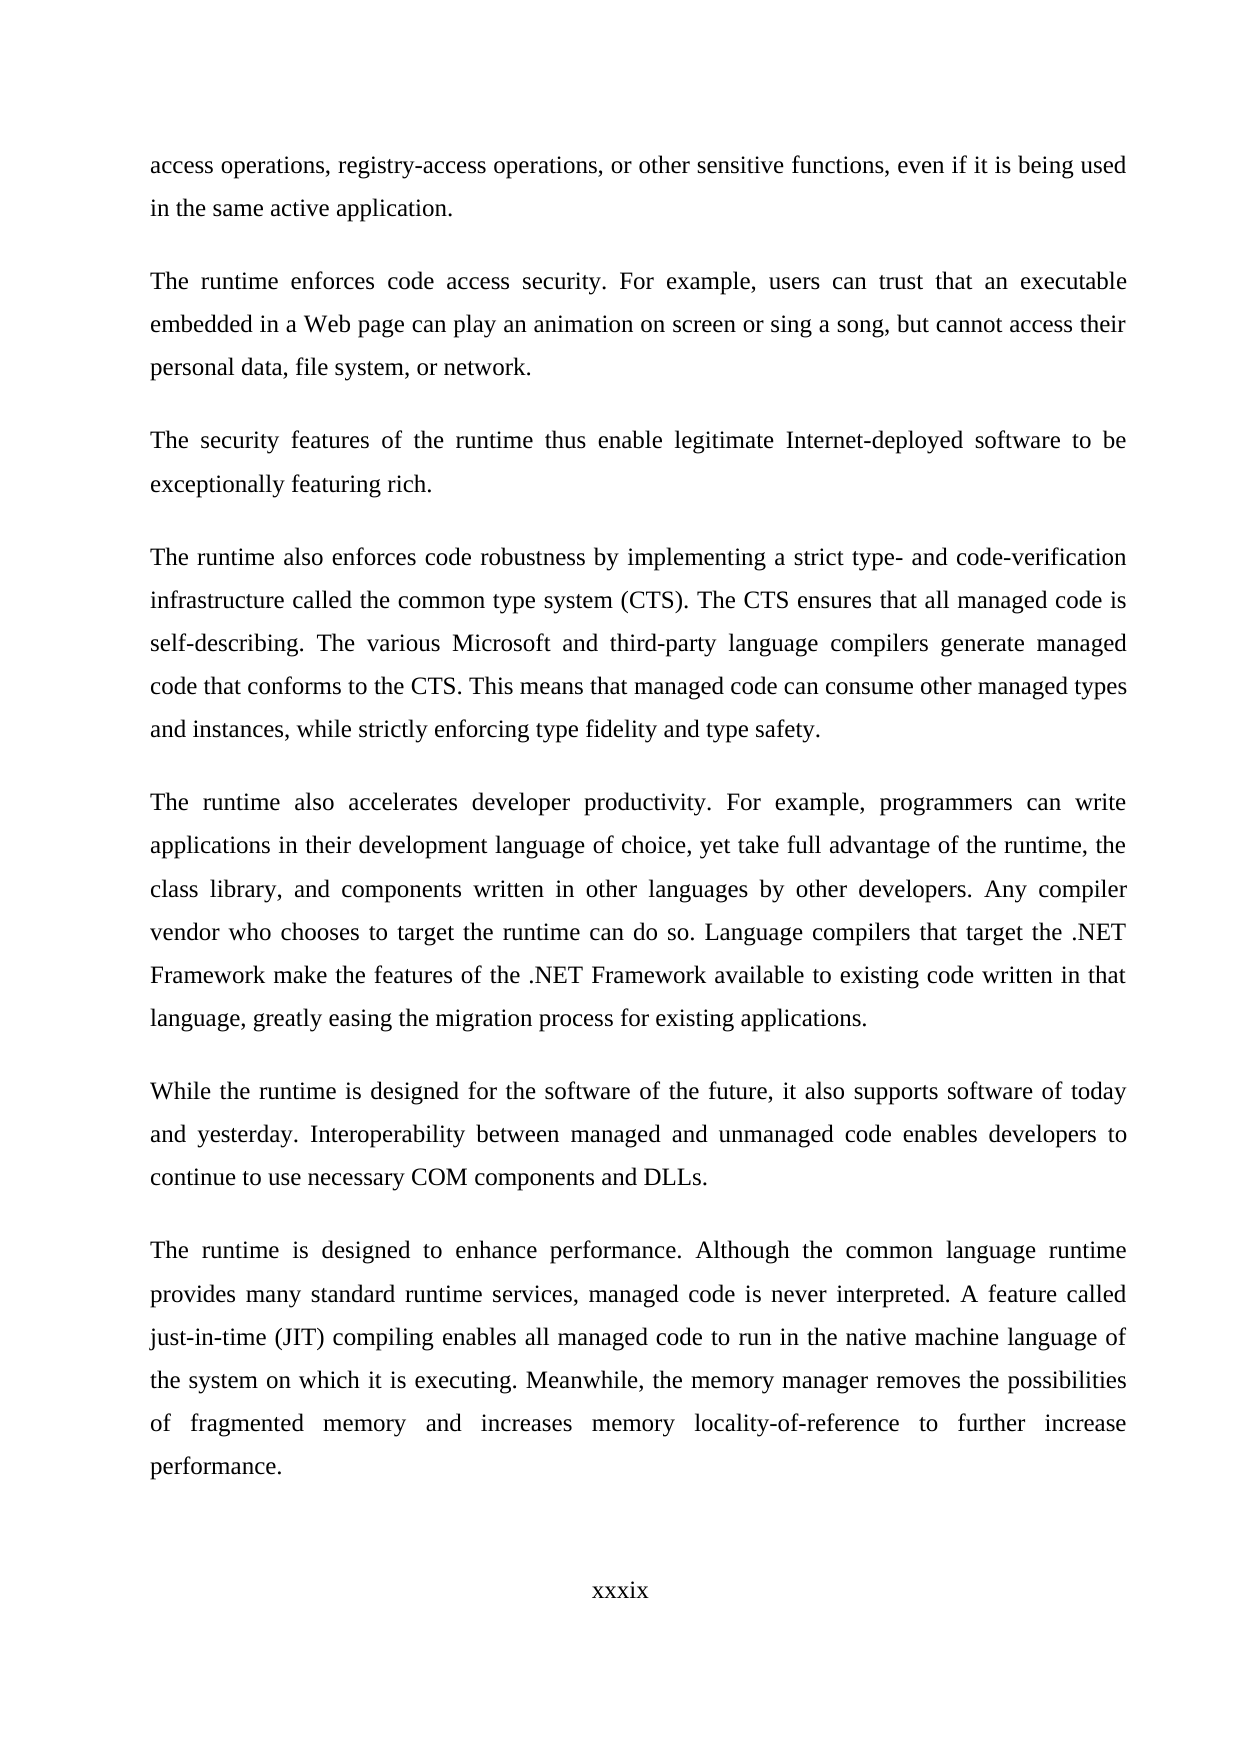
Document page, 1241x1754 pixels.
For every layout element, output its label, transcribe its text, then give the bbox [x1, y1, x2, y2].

text While the runtime is designed for the software of the future, it also supports software of today and yesterday. Interoperability between managed and unmanaged code enables developers to continue to use necessary COM components and DLLs. [150, 1076, 1128, 1191]
text access operations, registry-access operations, or other sensitive functions, even if it is being used in the same active application. [150, 150, 1128, 222]
text The runtime also enforces code robustness by implementing a strict type- and code-verification infrastructure called the common type system (CTS). The CTS ensures that all managed code is self-describing. The various Microsoft and third-party language compilers generate managed code that conforms to the CTS. This means that managed code can consume other managed types and instances, while strictly enforcing type fidelity and type safety. [150, 542, 1128, 743]
text The runtime enforces code access security. For example, users can trust that an executable embedded in a Web page can play an animation on screen or sing a song, but cannot access their personal data, file system, or network. [150, 266, 1128, 381]
text The security features of the runtime thus enable legitimate Internet-deployed software to be exceptionally featuring rich. [150, 426, 1128, 497]
text The runtime also accelerates developer productivity. For example, programmers can write applications in their development language of choice, yet take full advantage of the runtime, the class library, and components written in other languages by other developers. Any compiler vendor who chooses to target the runtime can do so. Language compilers that target the .NET Framework make the features of the .NET Framework available to existing code written in that language, greatly easing the migration process for existing applications. [150, 787, 1128, 1032]
text The runtime is designed to enhance performance. Although the common language runtime provides many standard runtime services, managed code is never interpreted. A feature called just-in-time (JIT) compiling enables all managed code to run in the native machine language of the system on which it is executing. Meanwhile, the memory manager removes the possibilities of fragmented memory and increases memory locality-of-reference to further increase performance. [150, 1236, 1128, 1480]
